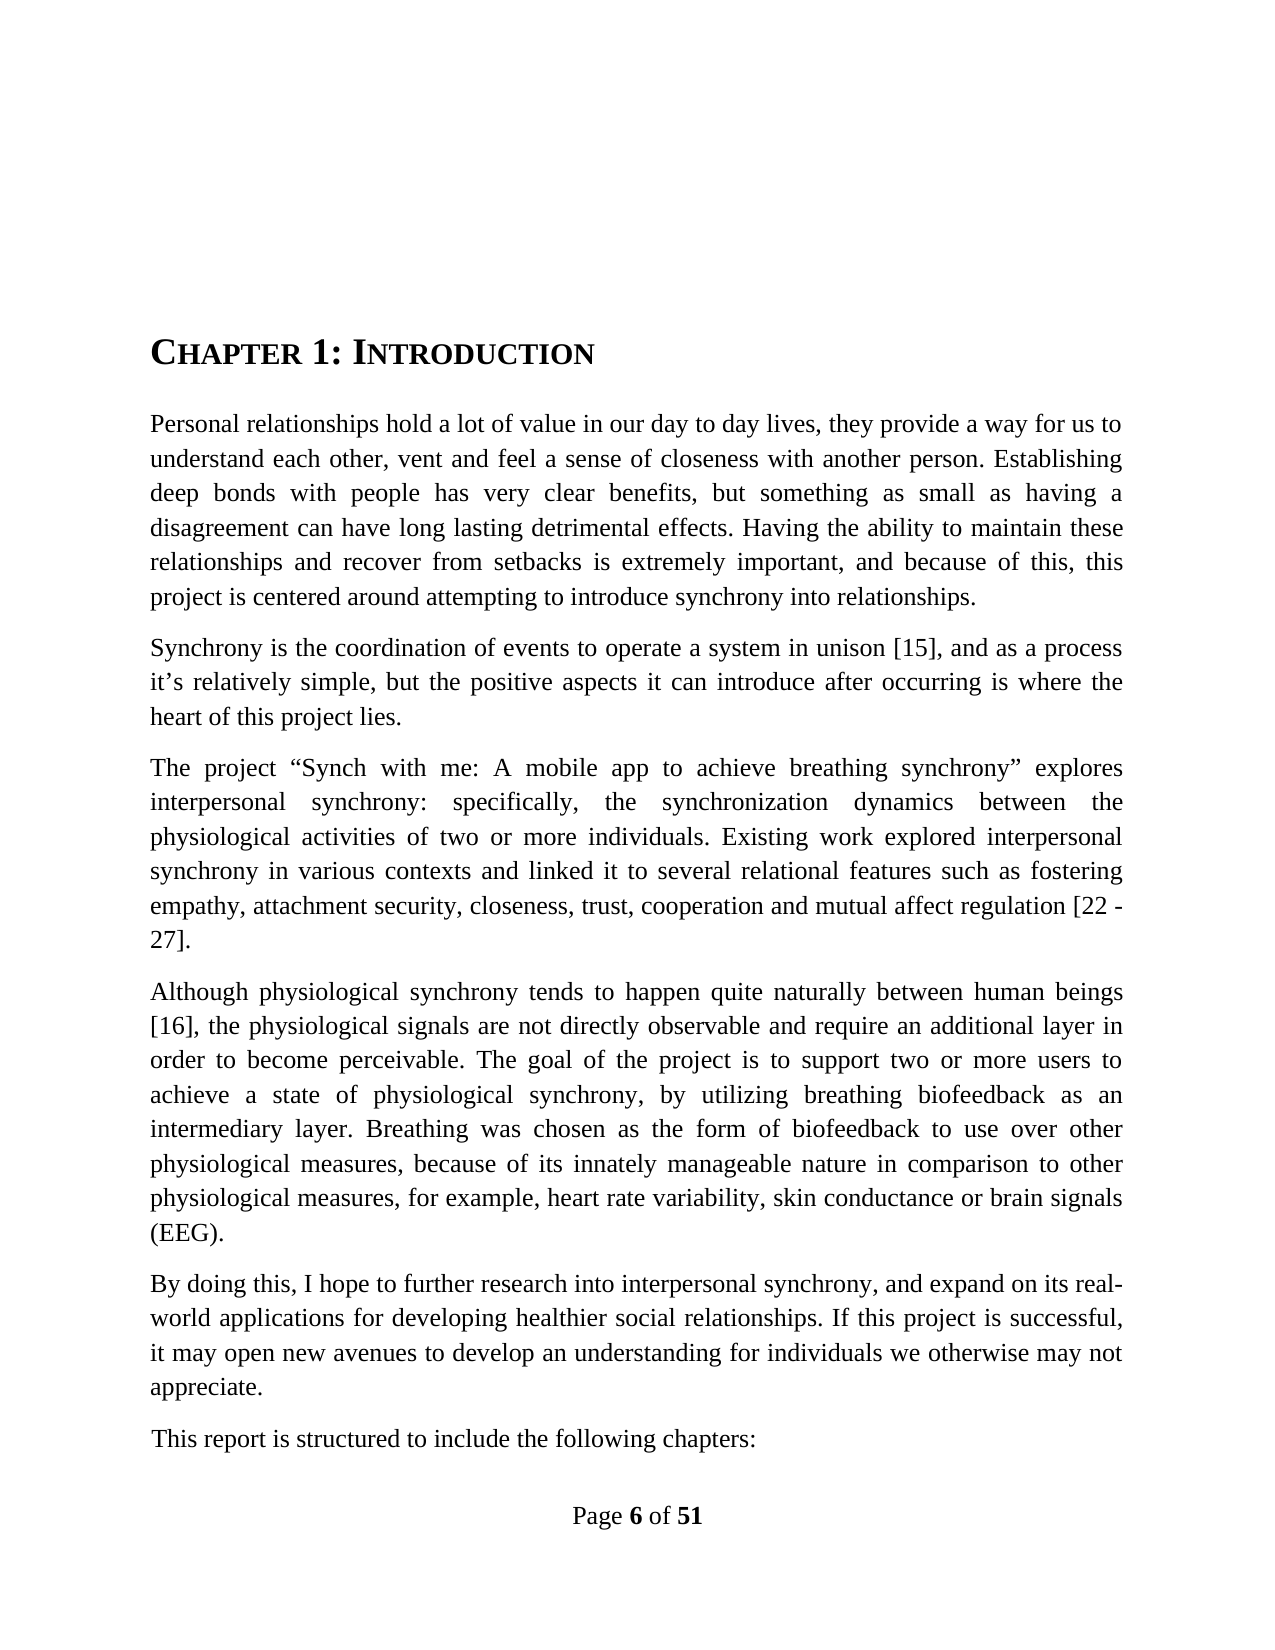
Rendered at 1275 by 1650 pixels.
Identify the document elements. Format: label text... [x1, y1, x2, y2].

text This report is structured to include the following chapters: [151, 1423, 1125, 1453]
text Personal relationships hold a lot of value in our day to day lives, they provide a way for us to understand each other, vent and feel a sense of closeness with another person. Establishing deep bonds with people has very clear benefits, but something as small as having a disagreement can have long lasting detrimental effects. Having the ability to maintain these relationships and recover from setbacks is extremely important, and because of this, this project is centered around attempting to introduce synchrony into relationships. [150, 408, 1125, 611]
text Although physiological synchrony tends to happen quite naturally between human beings [16], the physiological signals are not directly observable and require an additional layer in order to become perceivable. The goal of the project is to support two or more users to achieve a state of physiological synchrony, by utilizing breathing biofeedback as an intermediary layer. Breathing was chosen as the form of biofeedback to use over other physiological measures, because of its innately manageable nature in comparison to other physiological measures, for example, heart rate variability, skin conductance or brain signals (EEG). [150, 976, 1125, 1247]
text Synchrony is the coordination of events to operate a system in unison [15], and as a process it’s relatively simple, but the positive aspects it can introduce after occurring is where the heart of this project lies. [150, 632, 1125, 731]
text By doing this, I hope to further research into interpersonal synchrony, and expand on its real-world applications for developing healthier social relationships. If this project is successful, it may open new avenues to develop an understanding for individuals we otherwise may not appreciate. [150, 1268, 1125, 1401]
subtitle Chapter 1: Introduction [150, 329, 1125, 373]
text The project “Synch with me: A mobile app to achieve breathing synchrony” explores interpersonal synchrony: specifically, the synchronization dynamics between the physiological activities of two or more individuals. Existing work explored interpersonal synchrony in various contexts and linked it to several relational features such as fostering empathy, attachment security, closeness, trust, cooperation and mutual affect regulation [22 -27]. [150, 752, 1125, 954]
